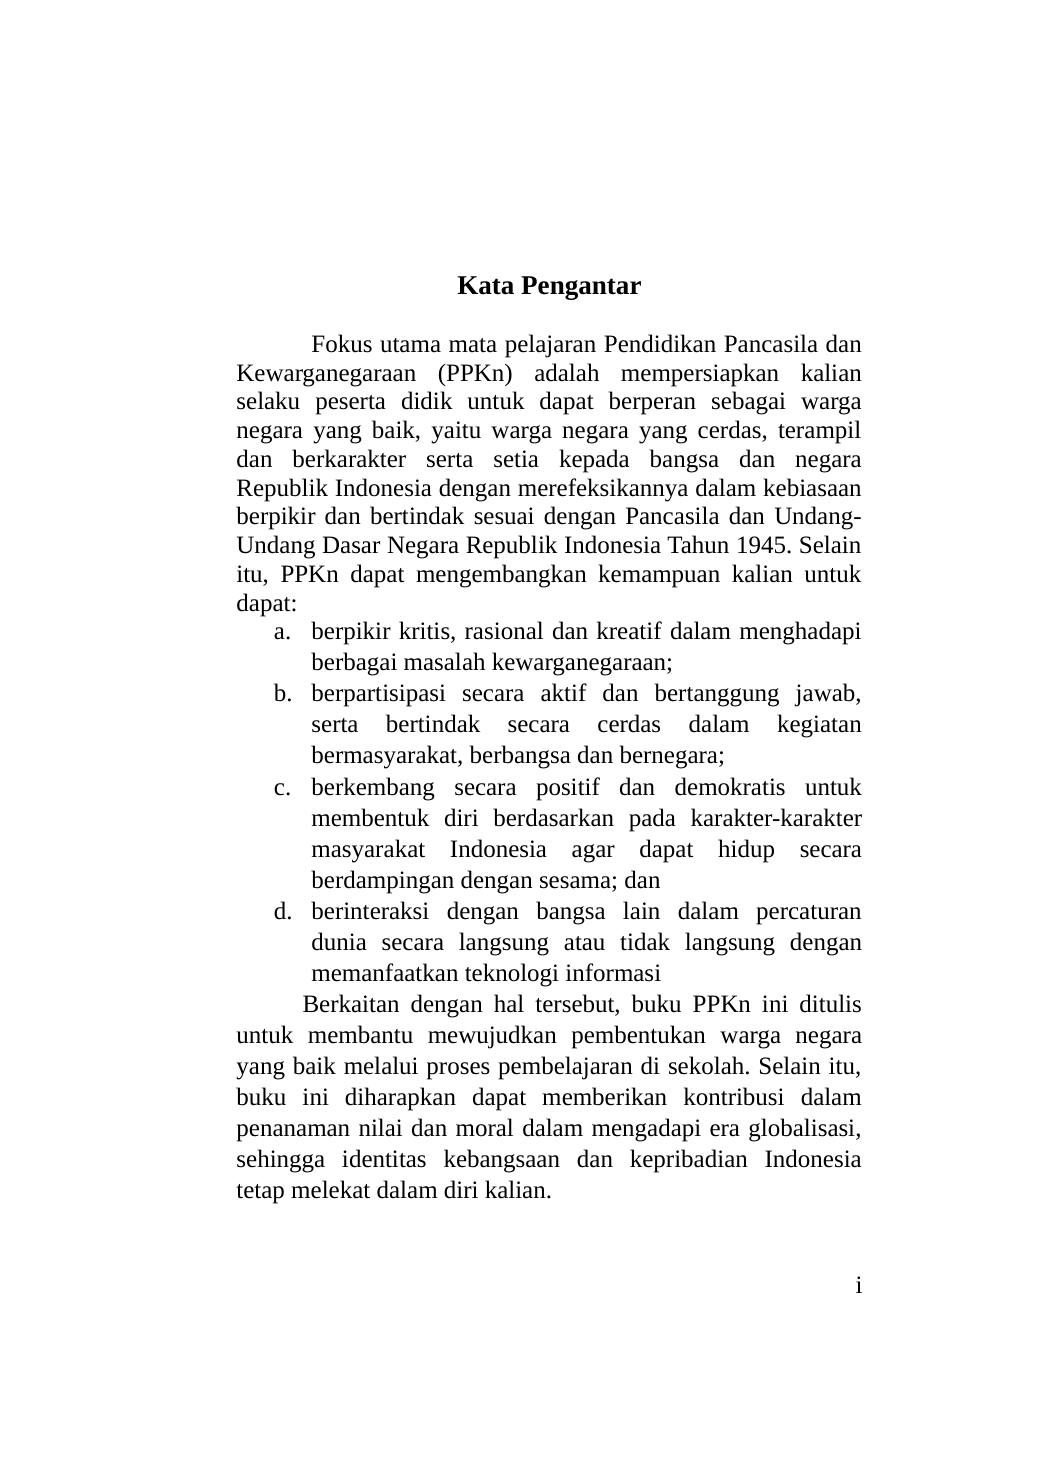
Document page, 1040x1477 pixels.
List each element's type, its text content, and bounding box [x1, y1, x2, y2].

list berpikir kritis, rasional dan kreatif dalam menghadapi berbagai masalah kewarganegaraan; [274, 616, 862, 676]
text Fokus utama mata pelajaran Pendidikan Pancasila dan Kewarganegaraan (PPKn) adalah mempersiapkan kalian selaku peserta didik untuk dapat berperan sebagai warga negara yang baik, yaitu warga negara yang cerdas, terampil dan berkarakter serta setia kepada bangsa dan negara Republik Indonesia dengan merefeksikannya dalam kebiasaan berpikir dan bertindak sesuai dengan Pancasila dan Undang-Undang Dasar Negara Republik Indonesia Tahun 1945. Selain itu, PPKn dapat mengembangkan kemampuan kalian untuk dapat: [236, 329, 862, 616]
text Kata Pengantar [236, 269, 862, 300]
list berinteraksi dengan bangsa lain dalam percaturan dunia secara langsung atau tidak langsung dengan memanfaatkan teknologi informasi [274, 896, 862, 987]
list berkembang secara positif dan demokratis untuk membentuk diri berdasarkan pada karakter-karakter masyarakat Indonesia agar dapat hidup secara berdampingan dengan sesama; dan [274, 772, 862, 893]
list Berkaitan dengan hal tersebut, buku PPKn ini ditulis untuk membantu mewujudkan pembentukan warga negara yang baik melalui proses pembelajaran di sekolah. Selain itu, buku ini diharapkan dapat memberikan kontribusi dalam penanaman nilai dan moral dalam mengadapi era globalisasi, sehingga identitas kebangsaan dan kepribadian Indonesia tetap melekat dalam diri kalian. [236, 989, 862, 1204]
list berpartisipasi secara aktif dan bertanggung jawab, serta bertindak secara cerdas dalam kegiatan bermasyarakat, berbangsa dan bernegara; [274, 678, 862, 769]
